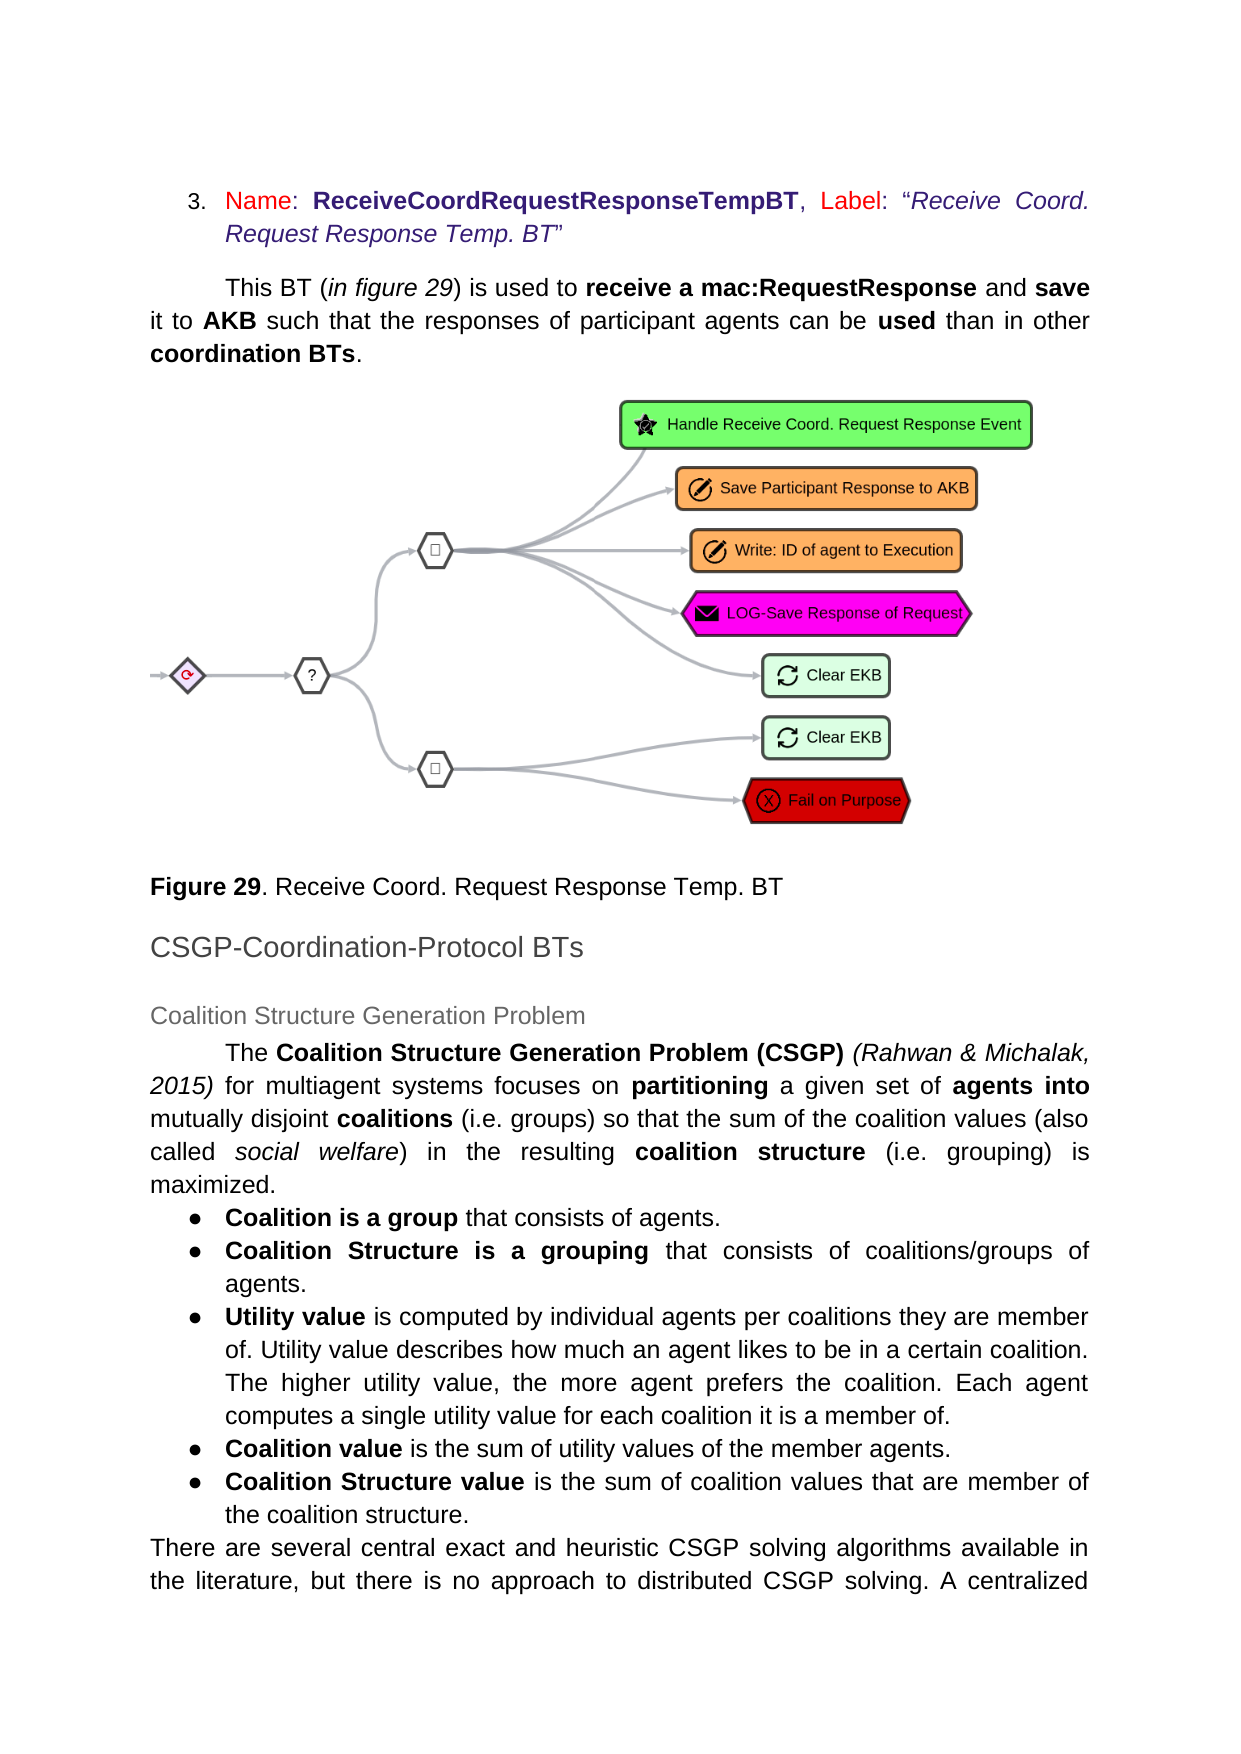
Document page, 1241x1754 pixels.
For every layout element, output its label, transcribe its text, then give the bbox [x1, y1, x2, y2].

text The Coalition Structure Generation Problem (CSGP) (Rahwan & Michalak, 2015) for multiagent systems focuses on partitioning a given set of agents into mutually disjoint coalitions (i.e. groups) so that the sum of the coalition values (also called social welfare) in the resulting coalition structure (i.e. grouping) is maximized. [150, 1038, 1090, 1199]
subtitle CSGP-Coordination-Protocol BTs [150, 930, 1090, 963]
list Coalition value is the sum of utility values of the member agents. [187, 1434, 1090, 1463]
list Utility value is computed by individual agents per coalitions they are member of. Utility value describes how much an agent likes to be in a certain coalition. The higher utility value, the more agent prefers the coalition. Each agent computes a single utility value for each coalition it is a member of. [187, 1302, 1090, 1430]
text Figure 29. Receive Coord. Request Response Temp. BT [150, 872, 1090, 901]
list Coalition is a group that consists of agents. [187, 1203, 1090, 1232]
list Coalition Structure is a grouping that consists of coalitions/groups of agents. [187, 1236, 1090, 1298]
subtitle Coalition Structure Generation Problem [150, 1001, 1090, 1030]
text There are several central exact and heuristic CSGP solving algorithms available in the literature, but there is no approach to distributed CSGP solving. A centralized [150, 1533, 1090, 1595]
list Name: ReceiveCoordRequestResponseTempBT, Label: “Receive Coord. Request Response Temp. BT” [187, 186, 1090, 248]
list Coalition Structure value is the sum of coalition values that are member of the coalition structure. [187, 1467, 1090, 1529]
picture [150, 396, 1040, 841]
text This BT (in figure 29) is used to receive a mac:RequestResponse and save it to AKB such that the responses of participant agents can be used than in other coordination BTs. [150, 273, 1090, 368]
